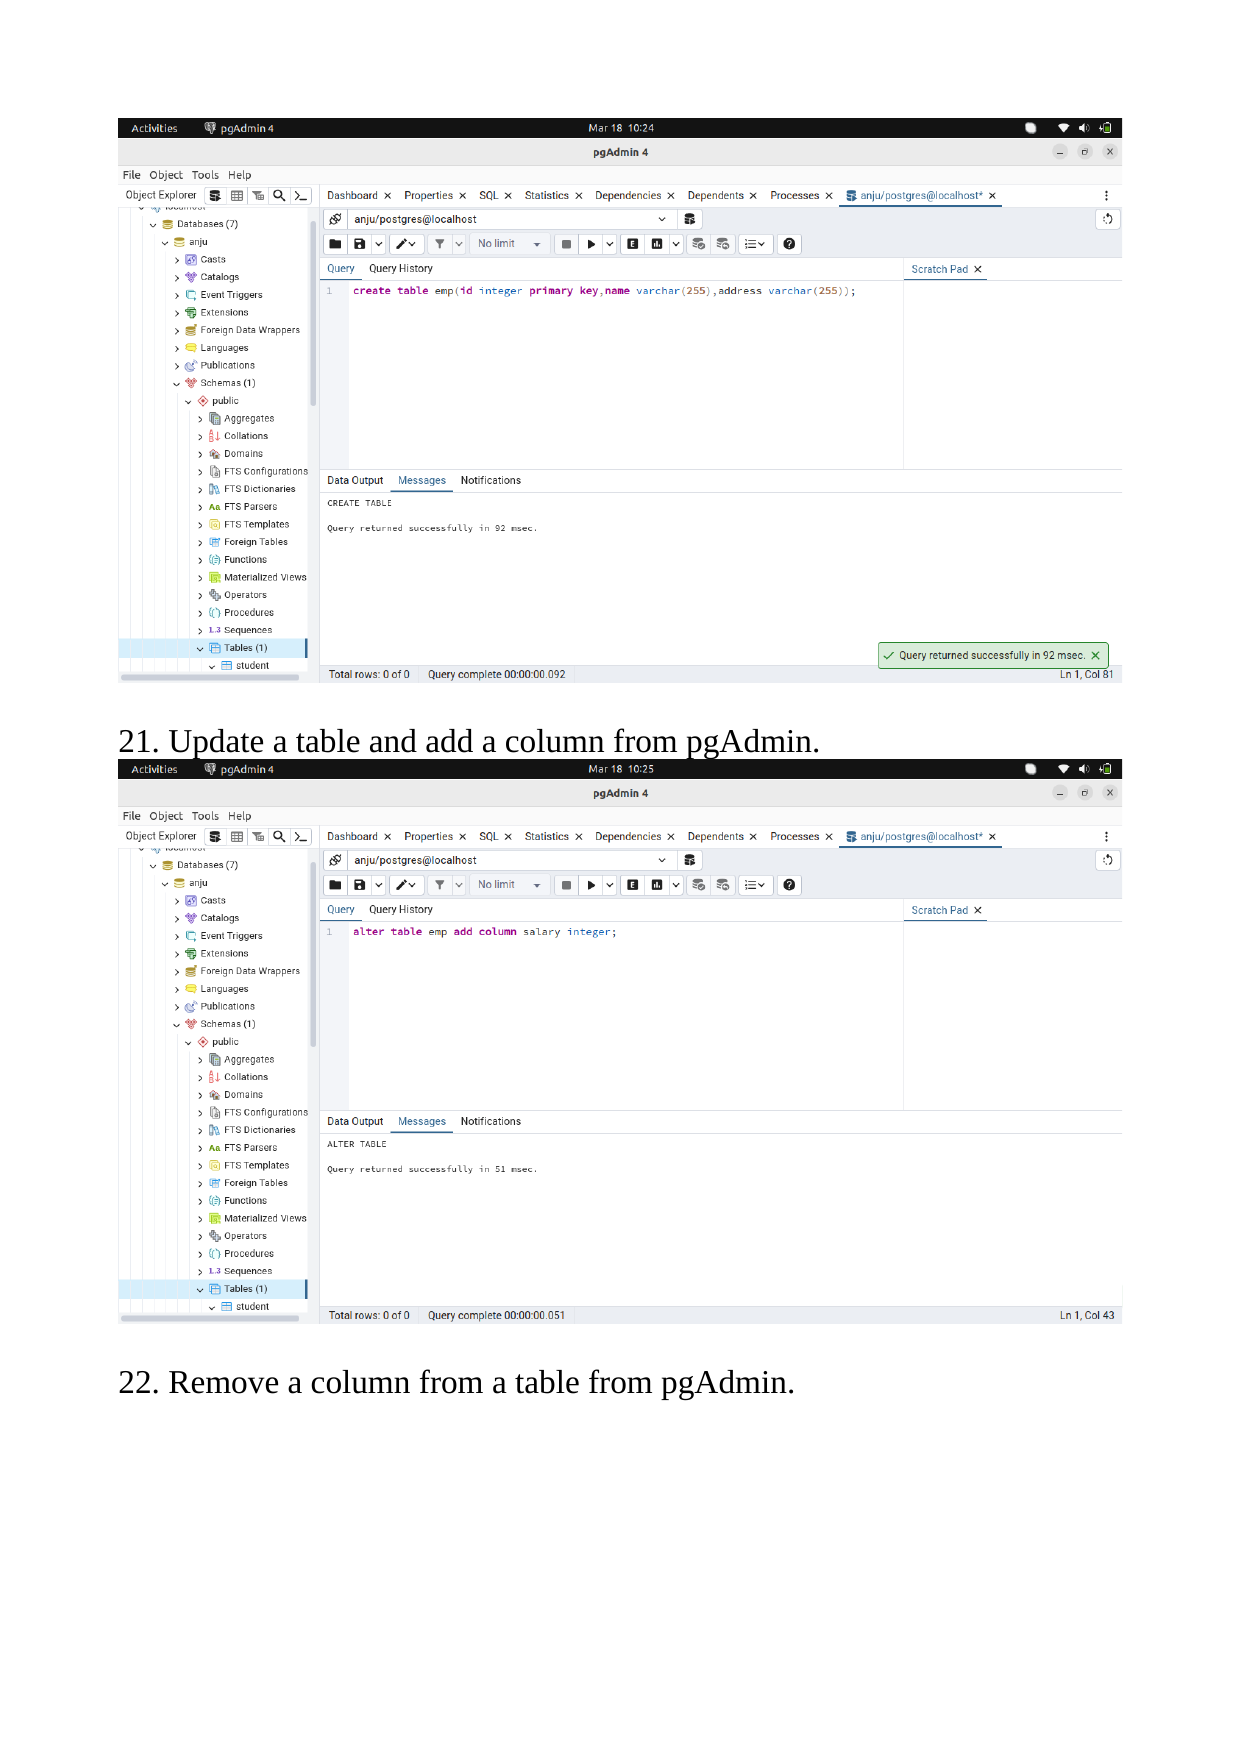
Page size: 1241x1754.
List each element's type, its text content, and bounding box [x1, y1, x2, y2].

picture [118, 118, 1123, 683]
text 21. Update a table and add a column from pgAdmin. [118, 721, 1122, 759]
text 22. Remove a column from a table from pgAdmin. [118, 1362, 1122, 1400]
picture [118, 759, 1123, 1324]
